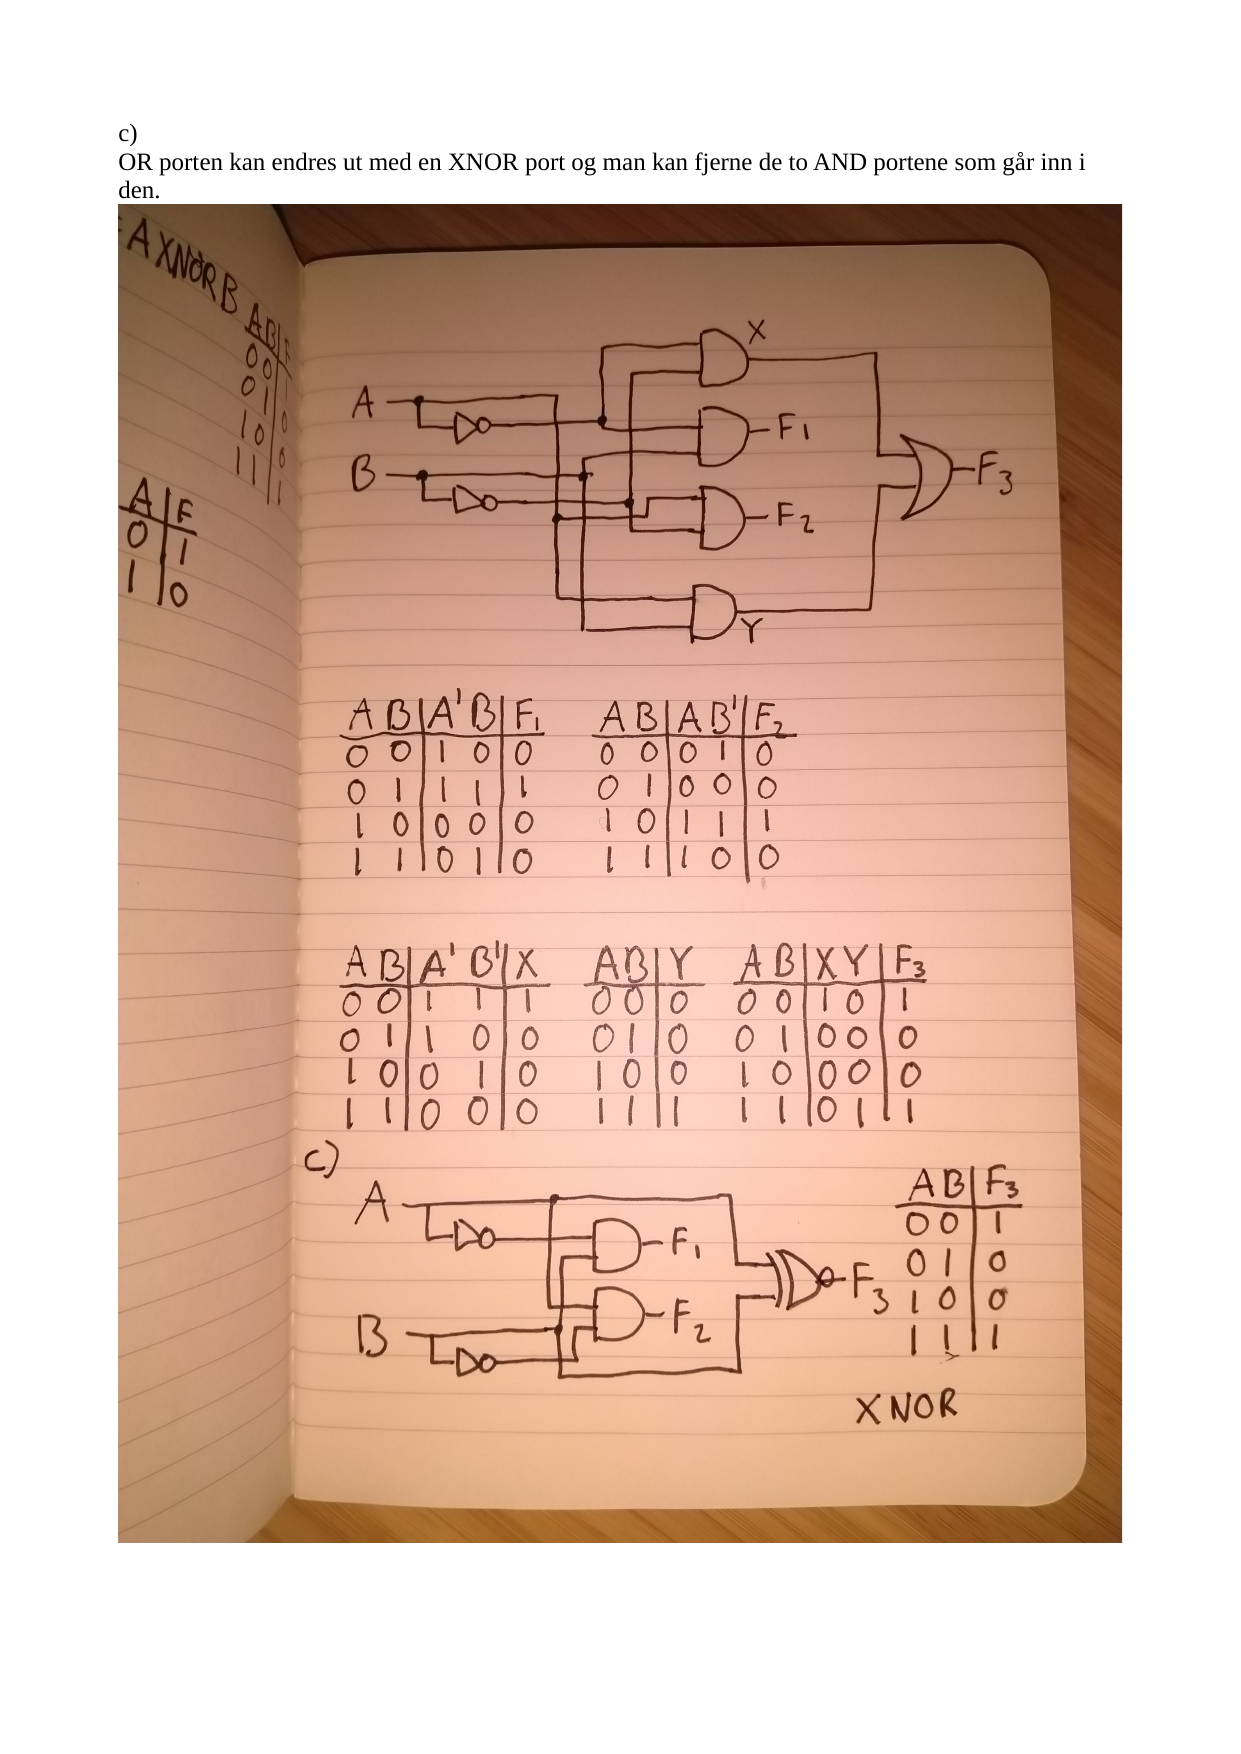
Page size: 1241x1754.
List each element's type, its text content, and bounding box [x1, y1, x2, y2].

text c) [118, 118, 1122, 147]
text OR porten kan endres ut med en XNOR port og man kan fjerne de to AND portene som går inn i den. [118, 147, 1122, 204]
picture [118, 204, 1123, 1543]
